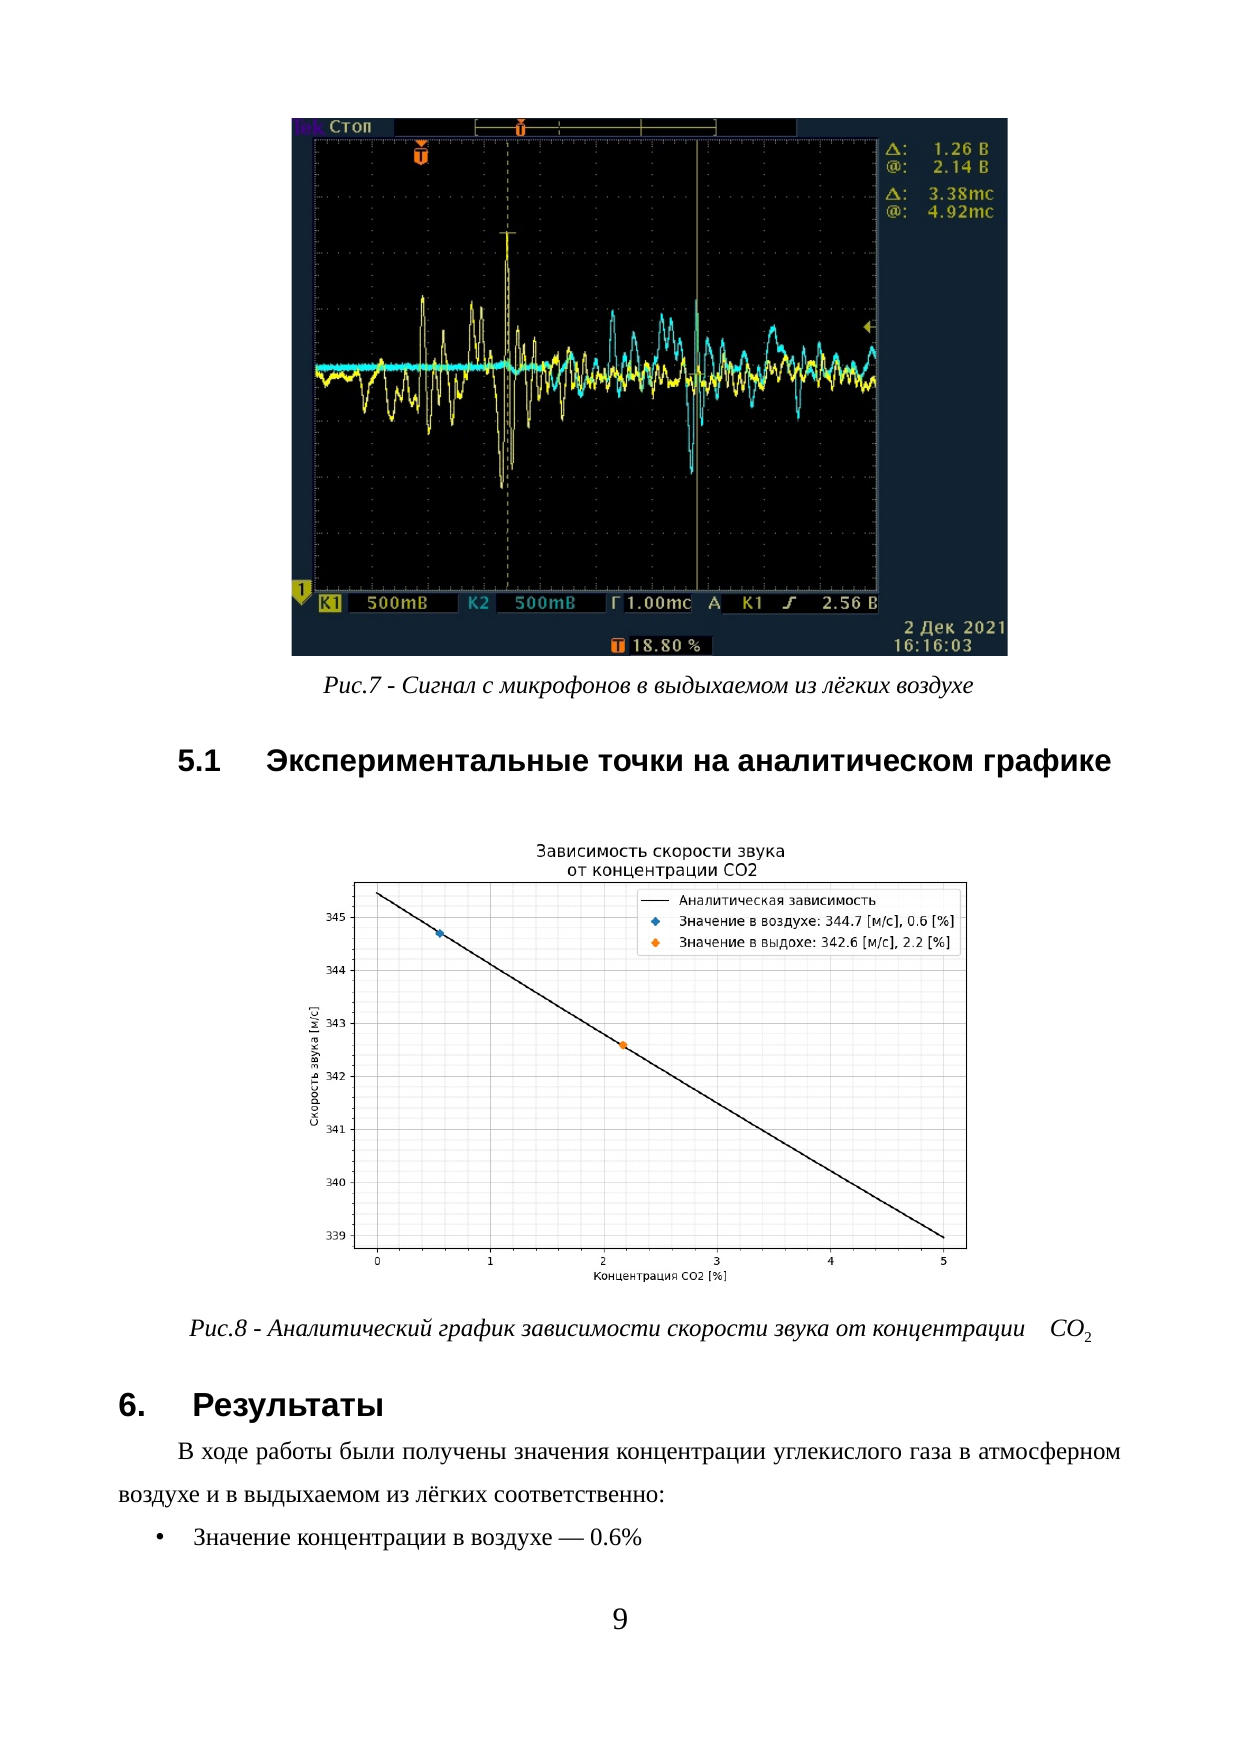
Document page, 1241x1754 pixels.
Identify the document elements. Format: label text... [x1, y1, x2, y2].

picture [291, 118, 1008, 656]
picture [255, 825, 1045, 1300]
subtitle Результаты [118, 1385, 1122, 1424]
list Значение концентрации в воздухе — 0.6% [156, 1522, 1122, 1551]
text Рис.8 - Аналитический график зависимости скорости звука от концентрации [118, 1313, 1122, 1346]
text Рис.7 - Сигнал с микрофонов в выдыхаемом из лёгких воздухе [118, 670, 1122, 698]
subtitle Экспериментальные точки на аналитическом графике [118, 742, 1122, 778]
text В ходе работы были получены значения концентрации углекислого газа в атмосферном воздухе и в выдыхаемом из лёгких соответственно: [118, 1436, 1122, 1508]
